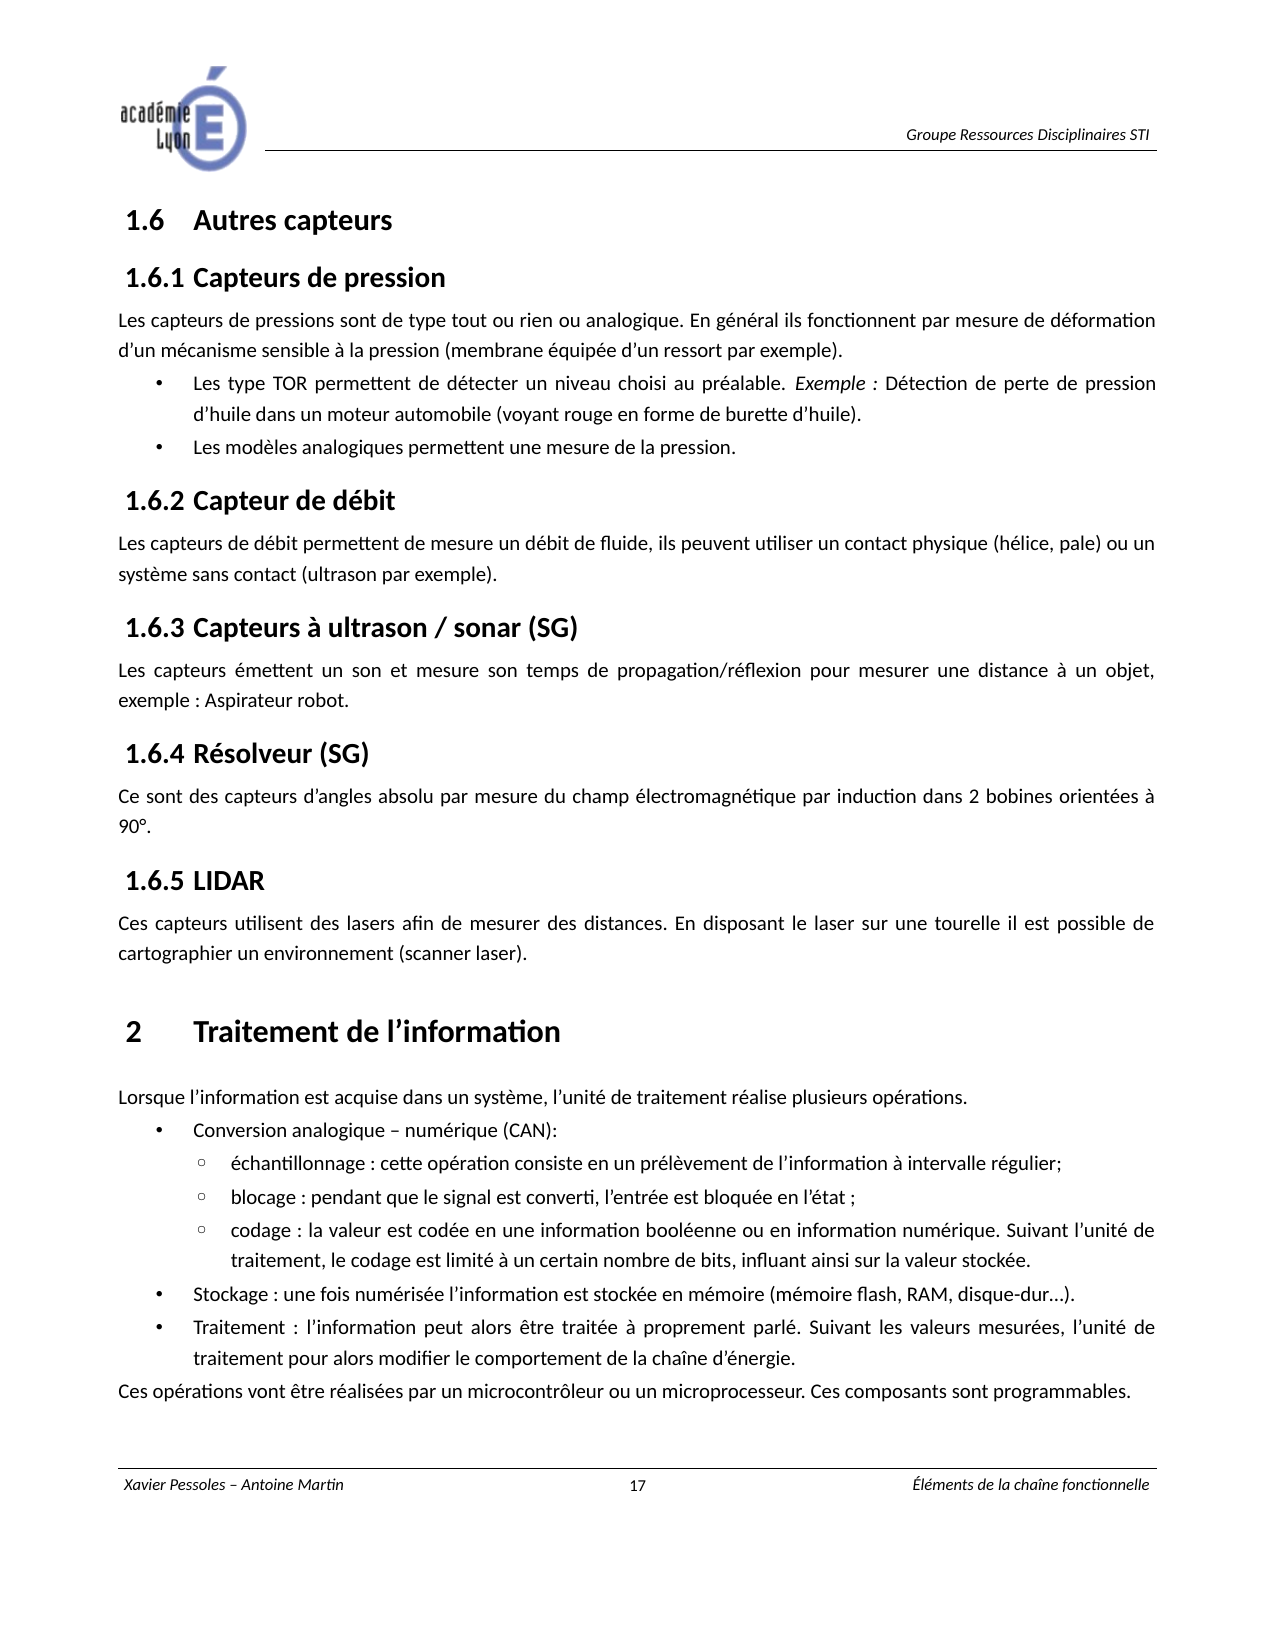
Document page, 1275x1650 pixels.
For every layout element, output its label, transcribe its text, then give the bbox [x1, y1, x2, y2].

text Les capteurs émettent un son et mesure son temps de propagation/réflexion pour mesurer une distance à un objet, exemple : Aspirateur robot. [118, 657, 1157, 713]
text Ces capteurs utilisent des lasers afin de mesurer des distances. En disposant le laser sur une tourelle il est possible de cartographier un environnement (scanner laser). [118, 910, 1157, 966]
text Les capteurs de débit permettent de mesure un débit de fluide, ils peuvent utiliser un contact physique (hélice, pale) ou un système sans contact (ultrason par exemple). [118, 530, 1157, 586]
subtitle Résolveur (SG) [118, 735, 1157, 771]
subtitle Traitement de l’information [118, 1011, 1157, 1051]
list Conversion analogique – numérique (CAN): [156, 1117, 1157, 1143]
subtitle LIDAR [118, 862, 1157, 897]
list blocage : pendant que le signal est converti, l’entrée est bloquée en l’état ; [193, 1184, 1157, 1209]
list Traitement : l’information peut alors être traitée à proprement parlé. Suivant les valeurs mesurées, l’unité de traitement pour alors modifier le comportement de la chaîne d’énergie. [156, 1314, 1157, 1370]
list codage : la valeur est codée en une information booléenne ou en information numérique. Suivant l’unité de traitement, le codage est limité à un certain nombre de bits, influant ainsi sur la valeur stockée. [193, 1217, 1157, 1273]
list Les modèles analogiques permettent une mesure de la pression. [156, 434, 1157, 460]
list Les type TOR permettent de détecter un niveau choisi au préalable. Exemple : Détection de perte de pression d’huile dans un moteur automobile (voyant rouge en forme de burette d’huile). [156, 371, 1157, 426]
subtitle Capteurs à ultrason / sonar (SG) [118, 609, 1157, 644]
text Ces opérations vont être réalisées par un microcontrôleur ou un microprocesseur. Ces composants sont programmables. [118, 1378, 1157, 1403]
text Ce sont des capteurs d’angles absolu par mesure du champ électromagnétique par induction dans 2 bobines orientées à 90°. [118, 783, 1157, 839]
list échantillonnage : cette opération consiste en un prélèvement de l’information à intervalle régulier; [193, 1151, 1157, 1176]
subtitle Capteurs de pression [118, 259, 1157, 294]
picture [121, 66, 247, 173]
text Les capteurs de pressions sont de type tout ou rien ou analogique. En général ils fonctionnent par mesure de déformation d’un mécanisme sensible à la pression (membrane équipée d’un ressort par exemple). [118, 307, 1157, 363]
subtitle Capteur de débit [118, 482, 1157, 518]
text Lorsque l’information est acquise dans un système, l’unité de traitement réalise plusieurs opérations. [118, 1084, 1157, 1109]
list Stockage : une fois numérisée l’information est stockée en mémoire (mémoire flash, RAM, disque-dur…). [156, 1281, 1157, 1306]
subtitle Autres capteurs [118, 201, 1157, 238]
